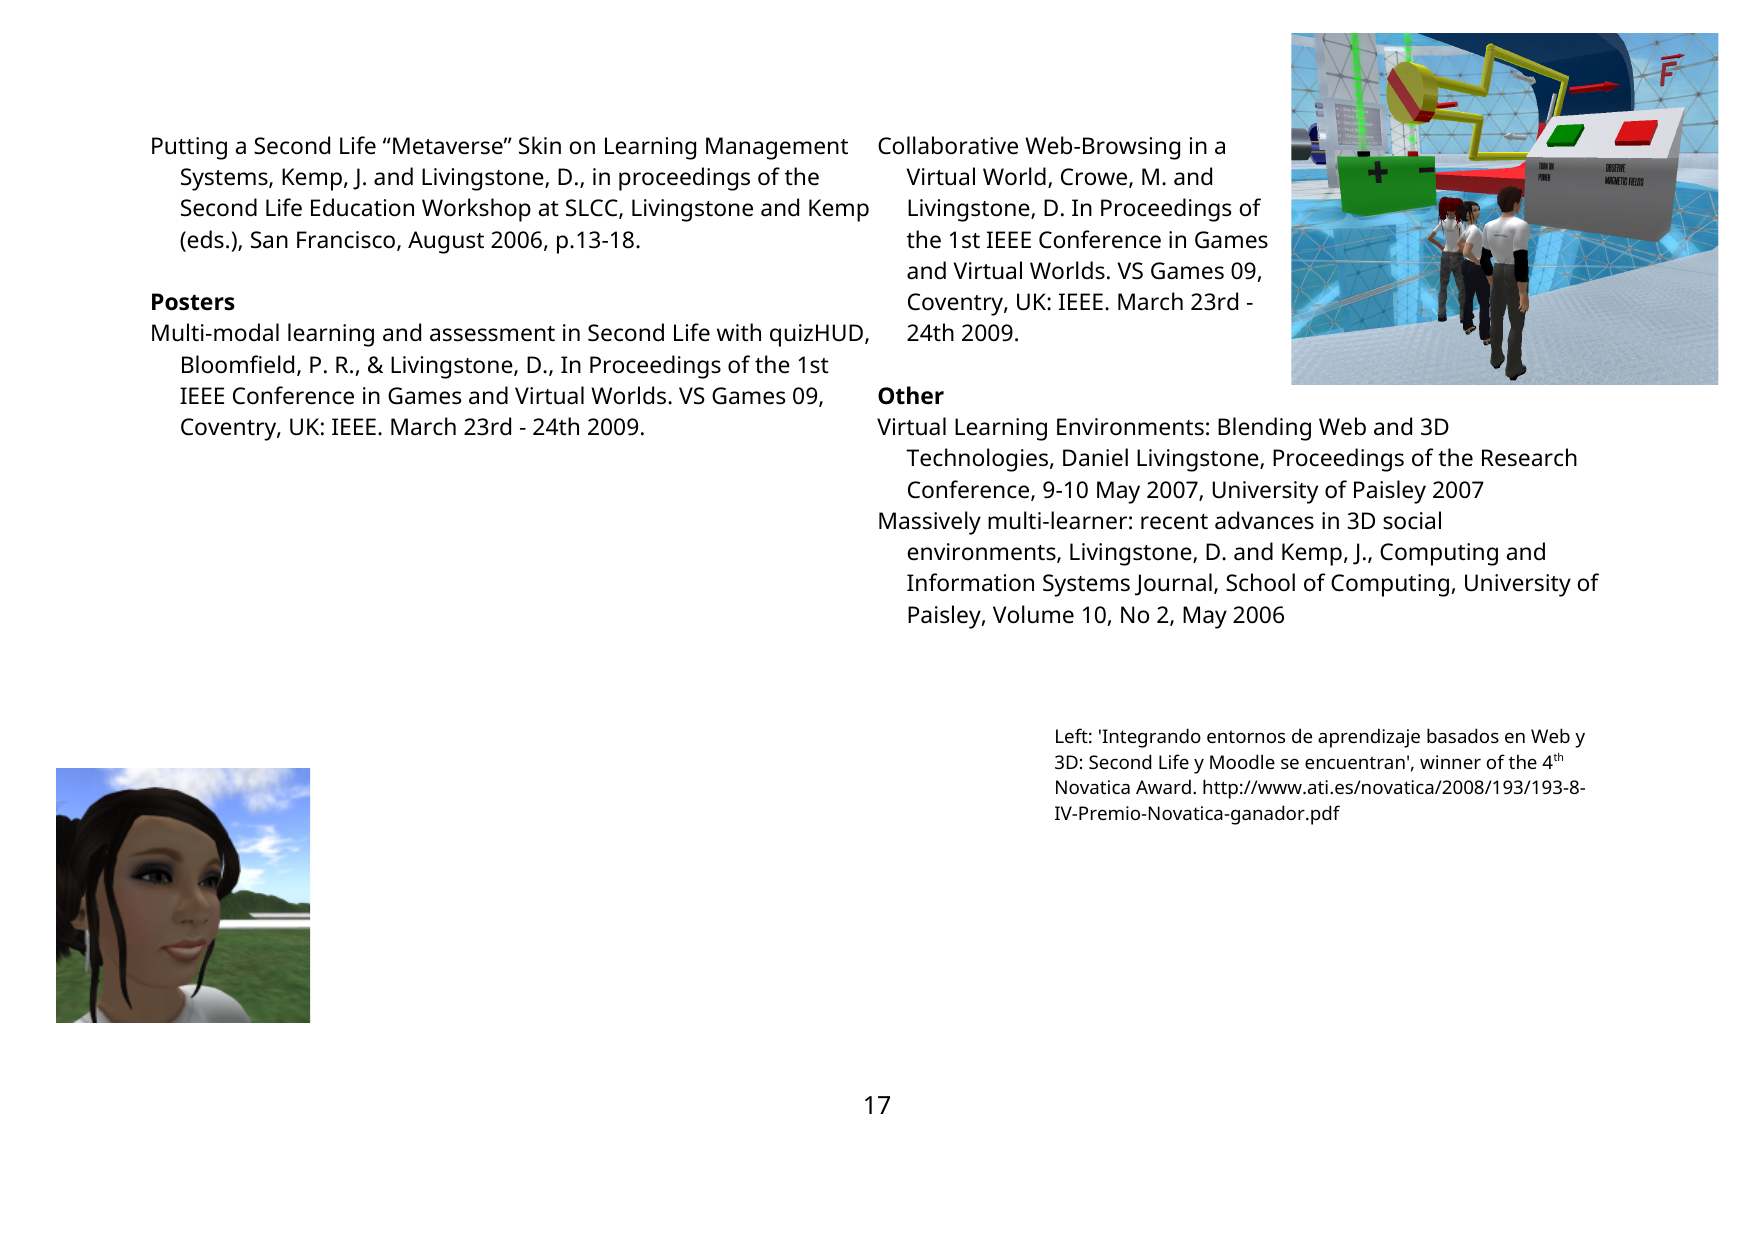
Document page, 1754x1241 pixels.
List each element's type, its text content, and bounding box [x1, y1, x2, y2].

picture [1291, 33, 1719, 385]
text Massively multi-learner: recent advances in 3D social environments, Livingstone, D. and Kemp, J., Computing and Information Systems Journal, School of Computing, University of Paisley, Volume 10, No 2, May 2006 [877, 505, 1604, 630]
picture [56, 768, 311, 1023]
text Putting a Second Life “Metaverse” Skin on Learning Management Systems, Kemp, J. and Livingstone, D., in proceedings of the Second Life Education Workshop at SLCC, Livingstone and Kemp (eds.), San Francisco, August 2006, p.13-18. [150, 130, 877, 255]
text Multi-modal learning and assessment in Second Life with quizHUD, Bloomfield, P. R., & Livingstone, D., In Proceedings of the 1st IEEE Conference in Games and Virtual Worlds. VS Games 09, Coventry, UK: IEEE. March 23rd - 24th 2009. [150, 317, 877, 442]
text Left: 'Integrando entornos de aprendizaje basados en Web y 3D: Second Life y Moodle se encuentran', winner of the 4th Novatica Award. http://www.ati.es/novatica/2008/193/193-8-IV-Premio-Novatica-ganador.pdf [1054, 724, 1604, 826]
text Virtual Learning Environments: Blending Web and 3D Technologies, Daniel Livingstone, Proceedings of the Research Conference, 9-10 May 2007, University of Paisley 2007 [877, 411, 1604, 505]
text Other [877, 380, 1604, 411]
text Posters [150, 286, 877, 317]
text Collaborative Web-Browsing in a Virtual World, Crowe, M. and Livingstone, D. In Proceedings of the 1st IEEE Conference in Games and Virtual Worlds. VS Games 09, Coventry, UK: IEEE. March 23rd - 24th 2009. [877, 130, 1291, 349]
